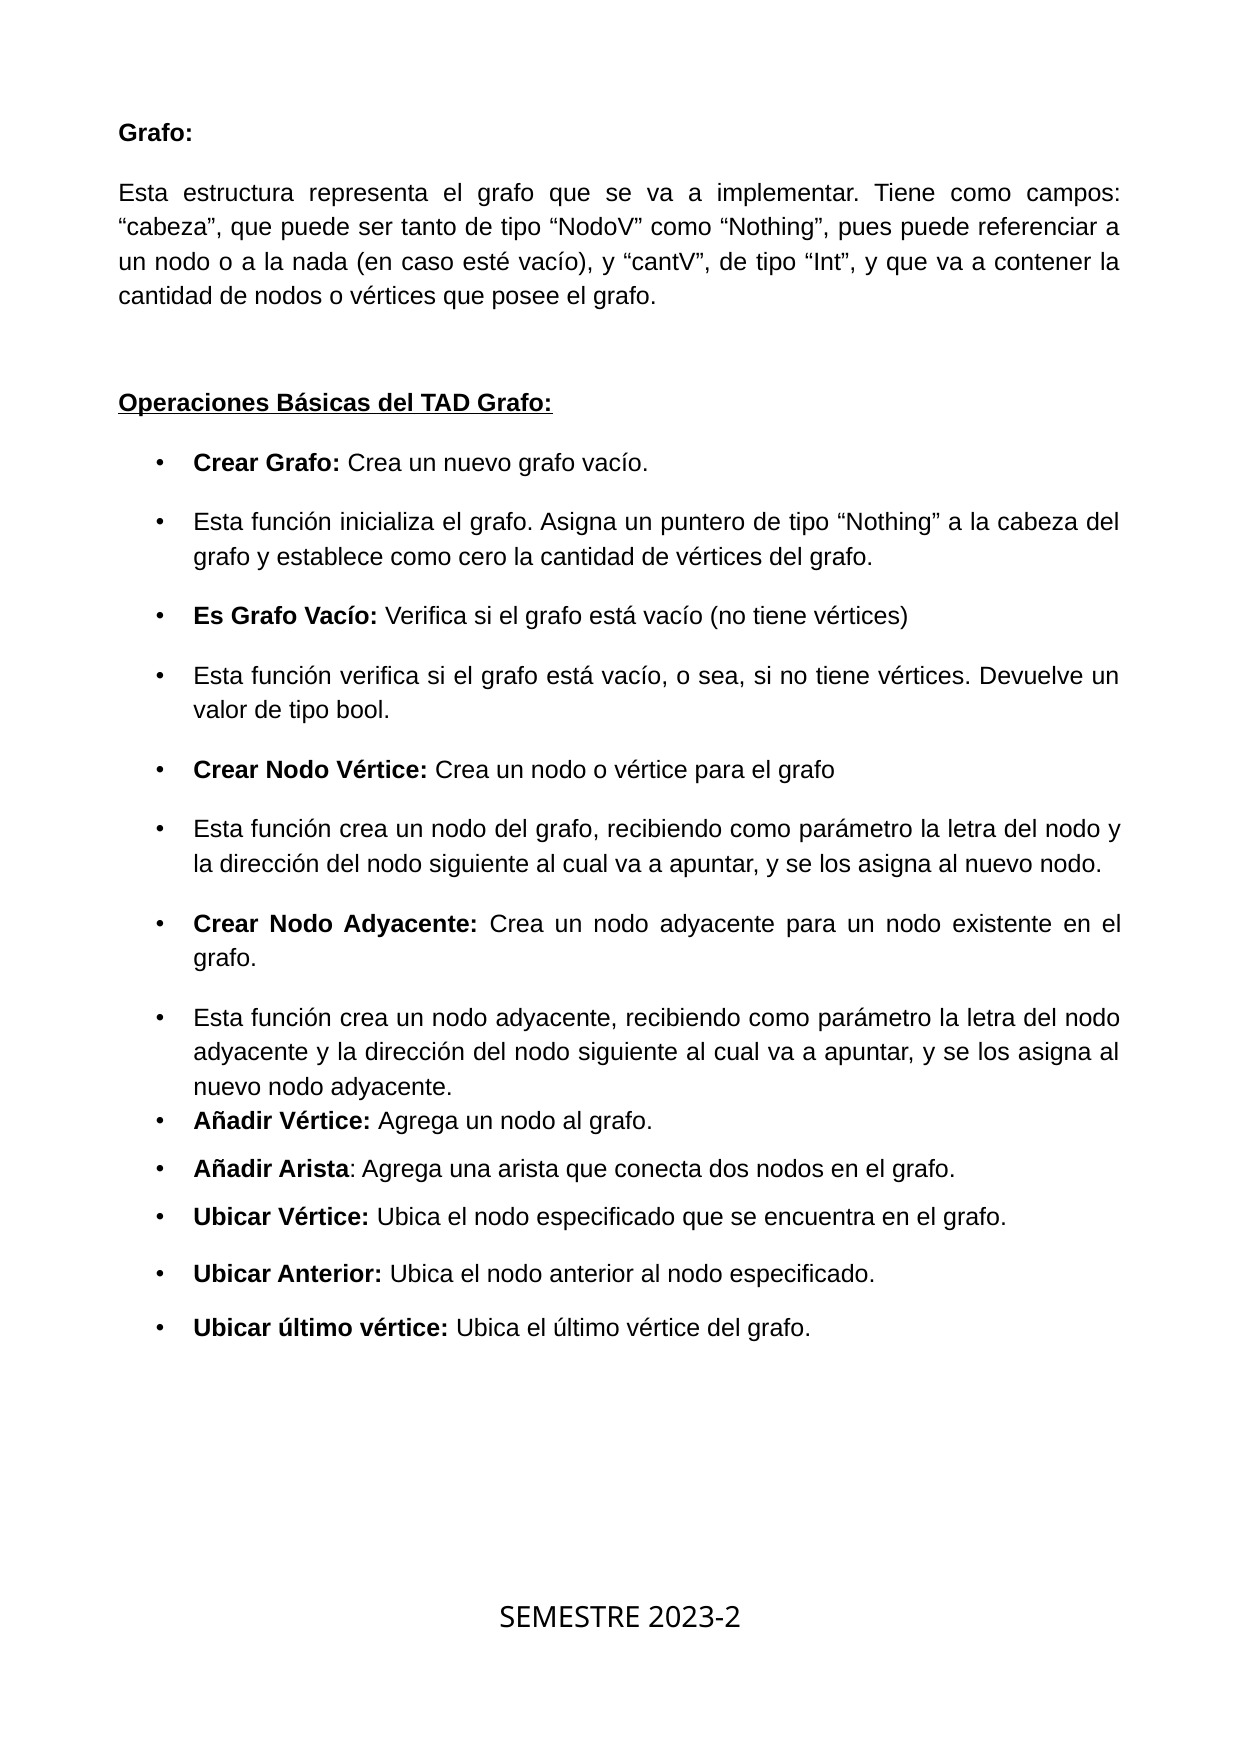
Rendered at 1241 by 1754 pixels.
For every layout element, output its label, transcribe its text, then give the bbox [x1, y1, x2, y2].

text Operaciones Básicas del TAD Grafo: [118, 388, 1122, 417]
list Ubicar último vértice: Ubica el último vértice del grafo. [156, 1313, 1122, 1342]
list Esta función verifica si el grafo está vacío, o sea, si no tiene vértices. Devuelve un valor de tipo bool. [156, 661, 1122, 724]
list Esta función crea un nodo del grafo, recibiendo como parámetro la letra del nodo y la dirección del nodo siguiente al cual va a apuntar, y se los asigna al nuevo nodo. [156, 814, 1122, 878]
text Grafo: [118, 118, 1122, 147]
list Crear Nodo Adyacente: Crea un nodo adyacente para un nodo existente en el grafo. [156, 908, 1122, 972]
list Añadir Vértice: Agrega un nodo al grafo. [156, 1106, 1122, 1135]
list Esta función crea un nodo adyacente, recibiendo como parámetro la letra del nodo adyacente y la dirección del nodo siguiente al cual va a apuntar, y se los asigna al nuevo nodo adyacente. [156, 1003, 1122, 1100]
list Crear Grafo: Crea un nuevo grafo vacío. [156, 448, 1122, 476]
list Es Grafo Vacío: Verifica si el grafo está vacío (no tiene vértices) [156, 601, 1122, 630]
text Esta estructura representa el grafo que se va a implementar. Tiene como campos: “cabeza”, que puede ser tanto de tipo “NodoV” como “Nothing”, pues puede referenciar a un nodo o a la nada (en caso esté vacío), y “cantV”, de tipo “Int”, y que va a contener la cantidad de nodos o vértices que posee el grafo. [118, 178, 1122, 310]
list Ubicar Anterior: Ubica el nodo anterior al nodo especificado. [156, 1259, 1122, 1288]
list Esta función inicializa el grafo. Asigna un puntero de tipo “Nothing” a la cabeza del grafo y establece como cero la cantidad de vértices del grafo. [156, 507, 1122, 571]
list Ubicar Vértice: Ubica el nodo especificado que se encuentra en el grafo. [156, 1202, 1122, 1230]
list Añadir Arista: Agrega una arista que conecta dos nodos en el grafo. [156, 1154, 1122, 1183]
list Crear Nodo Vértice: Crea un nodo o vértice para el grafo [156, 755, 1122, 784]
